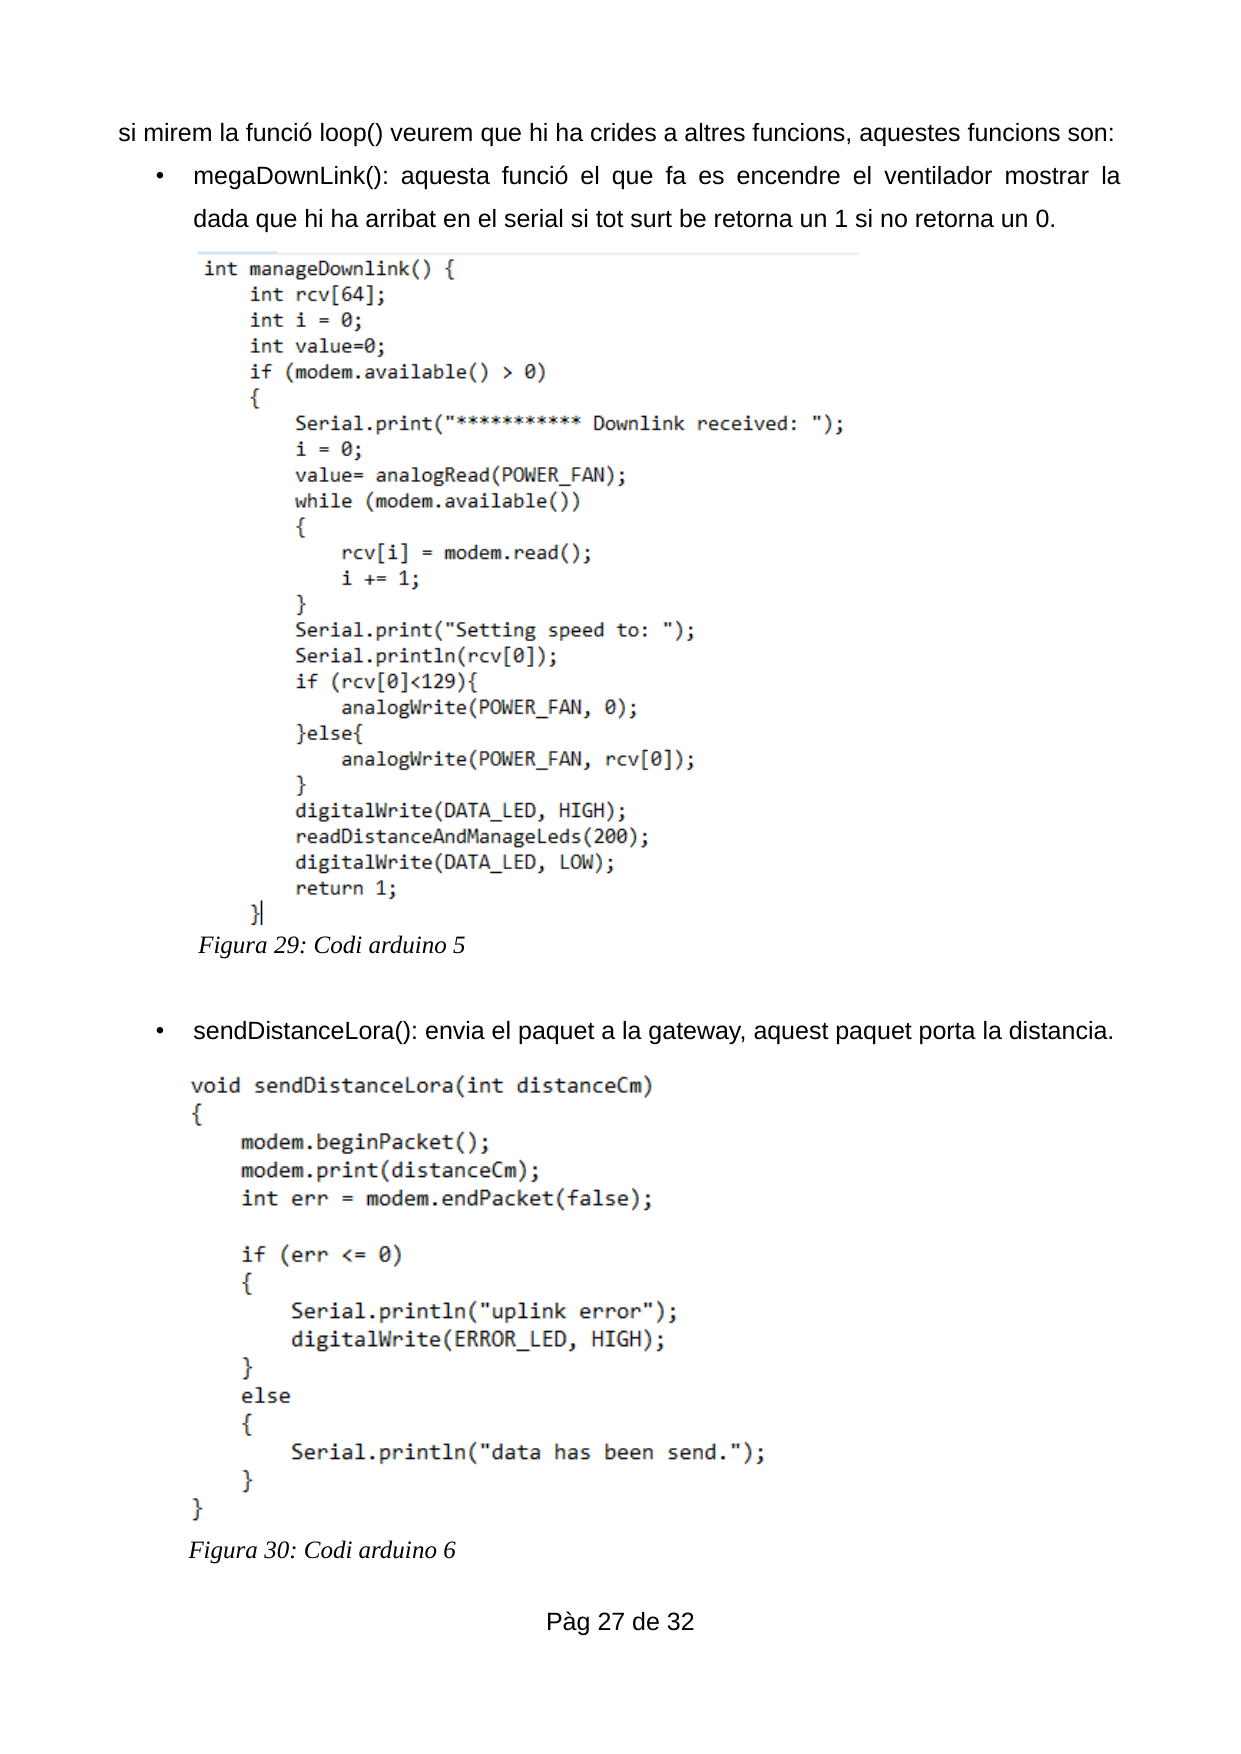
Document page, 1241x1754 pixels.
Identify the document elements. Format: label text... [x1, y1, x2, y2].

picture [188, 1071, 775, 1530]
text si mirem la funció loop() veurem que hi ha crides a altres funcions, aquestes funcions son: [118, 118, 1122, 147]
text Figura 29: Codi arduino 5 [198, 925, 859, 958]
text Figura 30: Codi arduino 6 [188, 1530, 774, 1564]
list megaDownLink(): aquesta funció el que fa es encendre el ventilador mostrar la dada que hi ha arribat en el serial si tot surt be retorna un 1 si no retorna un 0. [156, 161, 1122, 233]
picture [198, 251, 860, 925]
list sendDistanceLora(): envia el paquet a la gateway, aquest paquet porta la distancia. [156, 1016, 1122, 1045]
